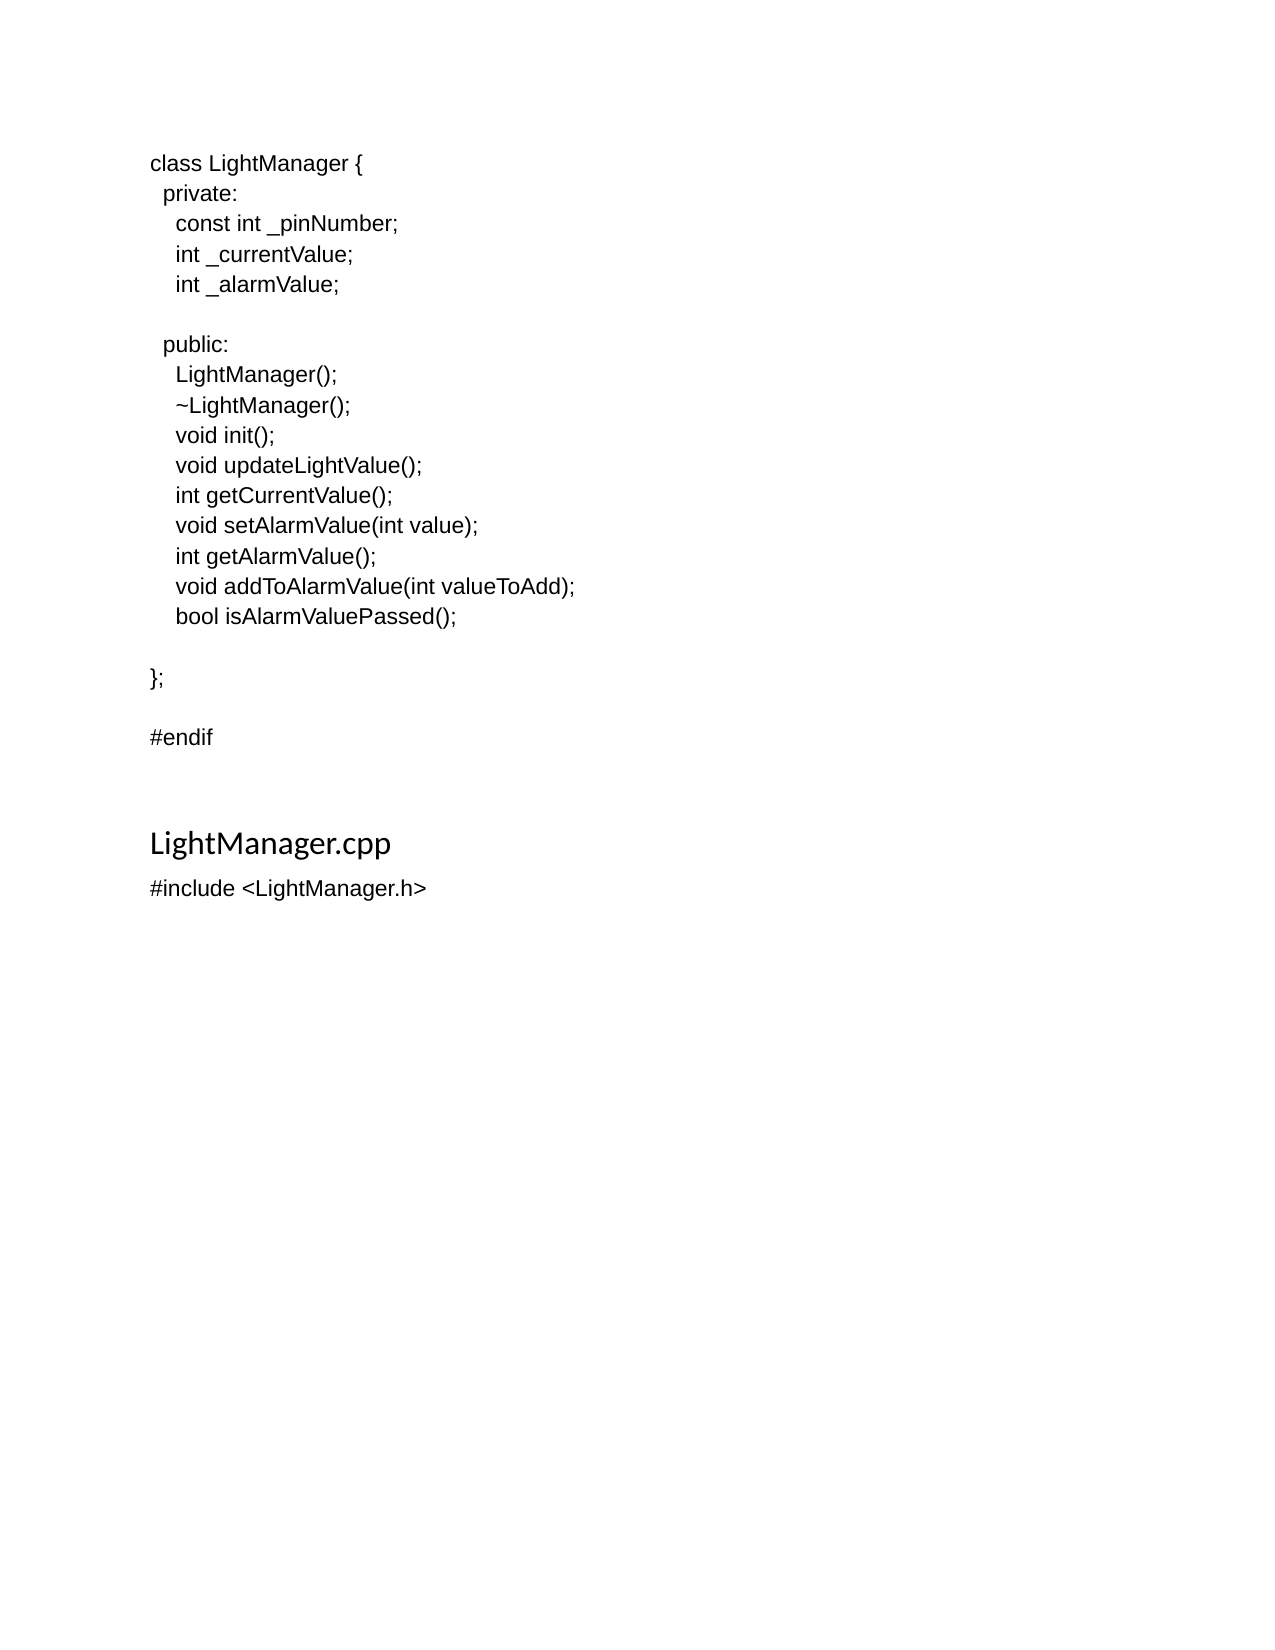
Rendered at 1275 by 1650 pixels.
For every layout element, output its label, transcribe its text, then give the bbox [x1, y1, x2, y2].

text void init(); [150, 422, 1125, 448]
text }; [150, 663, 1125, 690]
text const int _pinNumber; [150, 210, 1125, 237]
text #include <LightManager.h> [150, 875, 1125, 901]
text void addToAlarmValue(int valueToAdd); [150, 573, 1125, 599]
text private: [150, 180, 1125, 207]
text public: [150, 331, 1125, 358]
text void updateLightValue(); [150, 452, 1125, 478]
text bool isAlarmValuePassed(); [150, 603, 1125, 629]
text int getAlarmValue(); [150, 543, 1125, 569]
text int _alarmValue; [150, 271, 1125, 297]
text void setAlarmValue(int value); [150, 512, 1125, 539]
text class LightManager { [150, 150, 1125, 176]
text int getCurrentValue(); [150, 482, 1125, 509]
text ~LightManager(); [150, 392, 1125, 418]
text LightManager(); [150, 361, 1125, 388]
text #endif [150, 724, 1125, 750]
text int _currentValue; [150, 241, 1125, 267]
subtitle LightManager.cpp [150, 822, 1125, 863]
